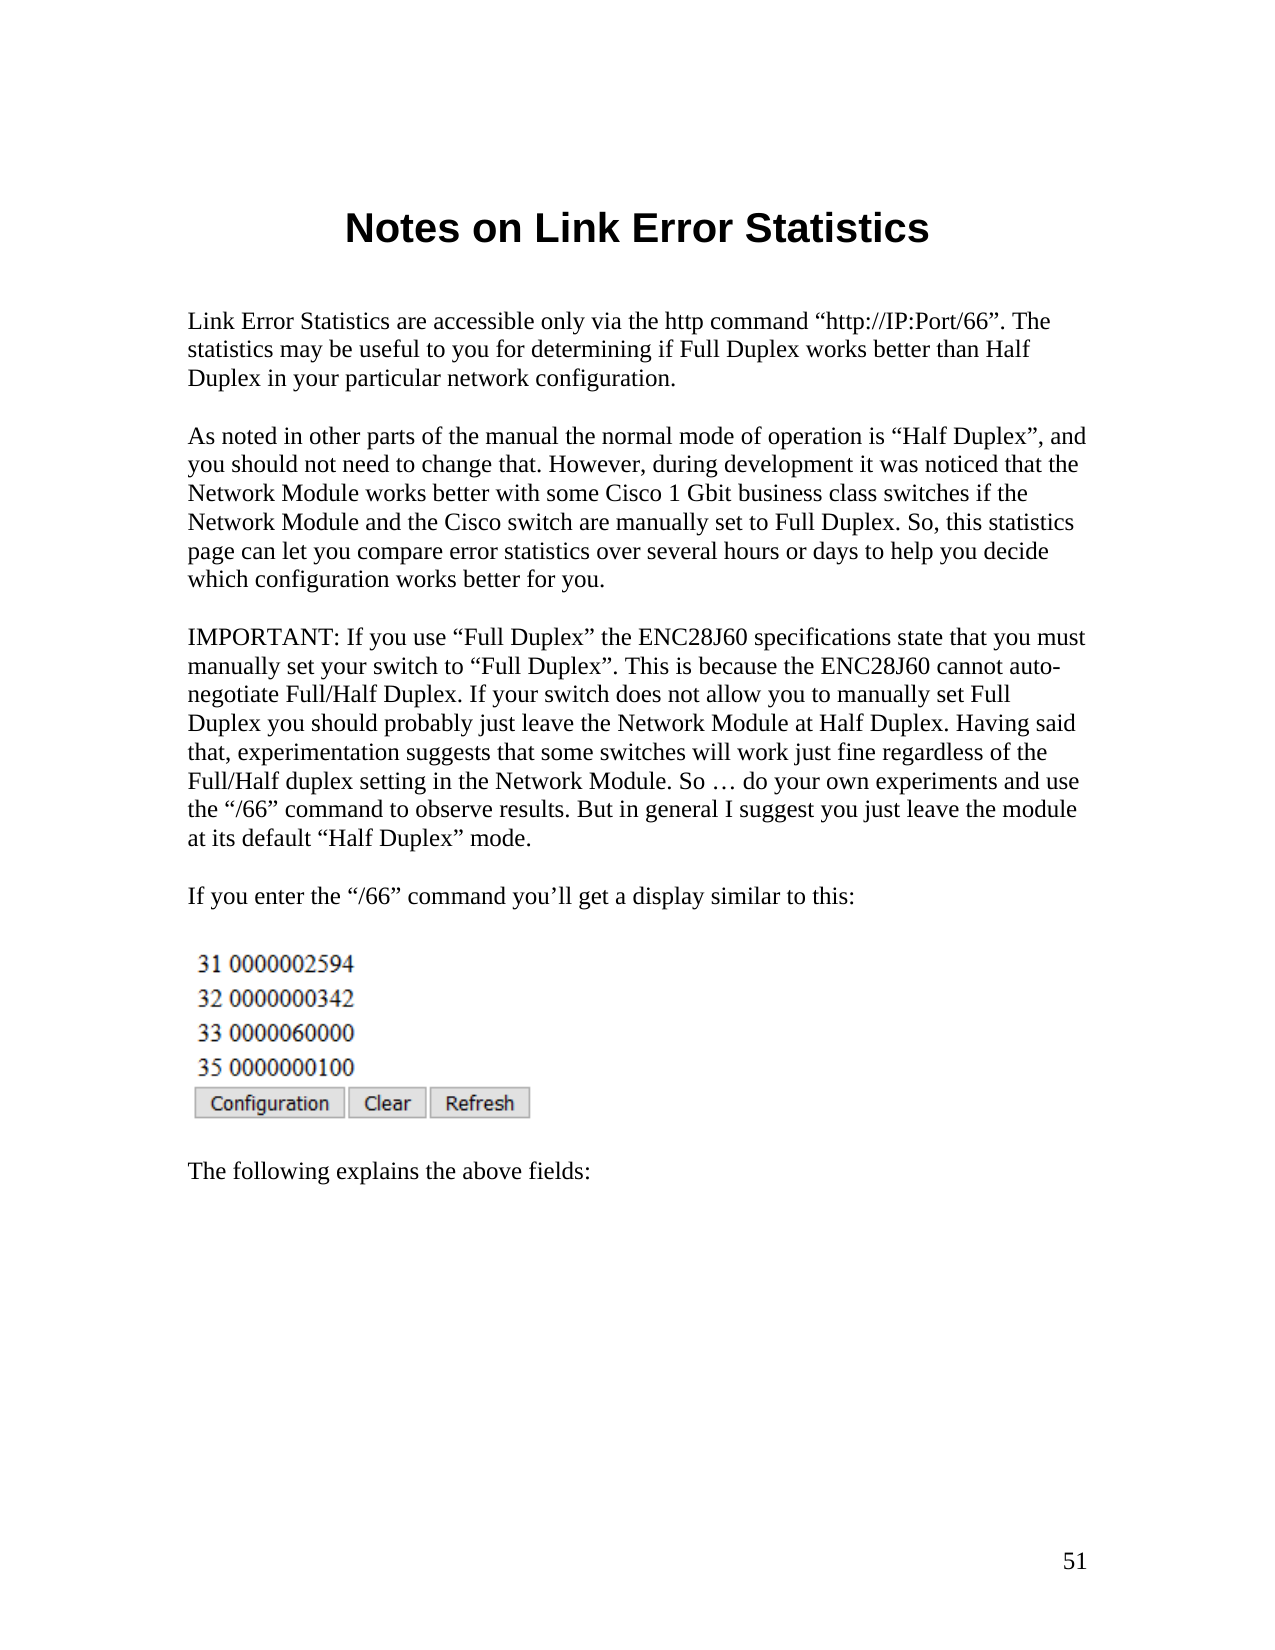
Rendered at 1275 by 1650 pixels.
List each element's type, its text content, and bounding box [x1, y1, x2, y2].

picture [187, 938, 543, 1128]
subtitle Notes on Link Error Statistics [187, 204, 1087, 252]
text IMPORTANT: If you use “Full Duplex” the ENC28J60 specifications state that you must manually set your switch to “Full Duplex”. This is because the ENC28J60 cannot auto-negotiate Full/Half Duplex. If your switch does not allow you to manually set Full Duplex you should probably just leave the Network Module at Half Duplex. Having said that, experimentation suggests that some switches will work just fine regardless of the Full/Half duplex setting in the Network Module. So … do your own experiments and use the “/66” command to observe results. But in general I suggest you just leave the module at its default “Half Duplex” mode. [187, 622, 1087, 852]
text As noted in other parts of the manual the normal mode of operation is “Half Duplex”, and you should not need to change that. However, during development it was noticed that the Network Module works better with some Cisco 1 Gbit business class switches if the Network Module and the Cisco switch are manually set to Full Duplex. So, this statistics page can let you compare error statistics over several hours or days to help you decide which configuration works better for you. [187, 421, 1087, 593]
text The following explains the above fields: [187, 1156, 1087, 1185]
text If you enter the “/66” command you’ll get a display similar to this: [187, 881, 1087, 909]
text Link Error Statistics are accessible only via the http command “http://IP:Port/66”. The statistics may be useful to you for determining if Full Duplex works better than Half Duplex in your particular network configuration. [187, 306, 1087, 392]
